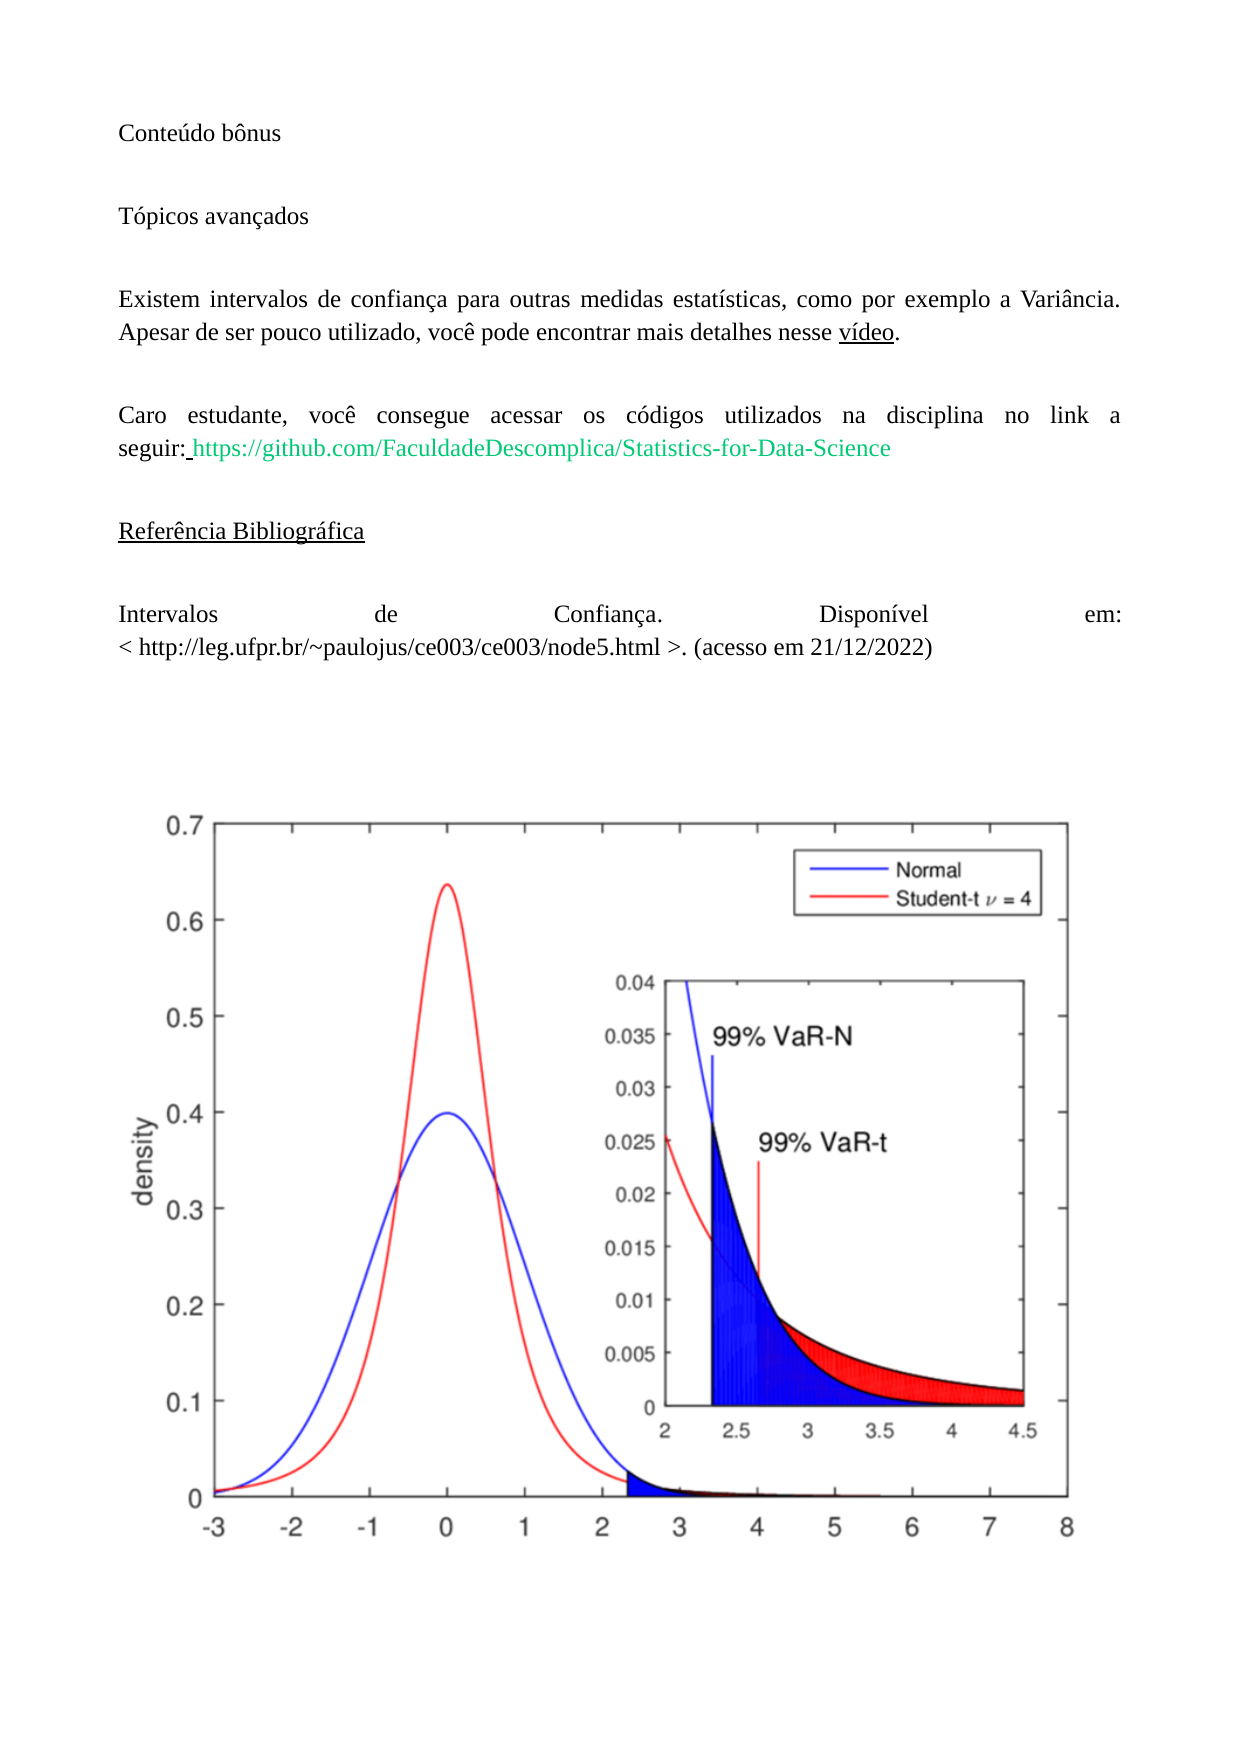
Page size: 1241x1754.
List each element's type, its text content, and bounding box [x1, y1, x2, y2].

text Caro estudante, você consegue acessar os códigos utilizados na disciplina no link a seguir: https://github.com/FaculdadeDescomplica/Statistics-for-Data-Science [118, 400, 1122, 462]
picture [118, 798, 1123, 1551]
text Existem intervalos de confiança para outras medidas estatísticas, como por exemplo a Variância. Apesar de ser pouco utilizado, você pode encontrar mais detalhes nesse vídeo. [118, 284, 1122, 346]
text Referência Bibliográfica [118, 516, 1122, 545]
text Tópicos avançados [118, 201, 1122, 230]
text Intervalos de Confiança. Disponível em: < http://leg.ufpr.br/~paulojus/ce003/ce003/node5.html >. (acesso em 21/12/2022) [118, 599, 1122, 661]
text Conteúdo bônus [118, 118, 1122, 147]
